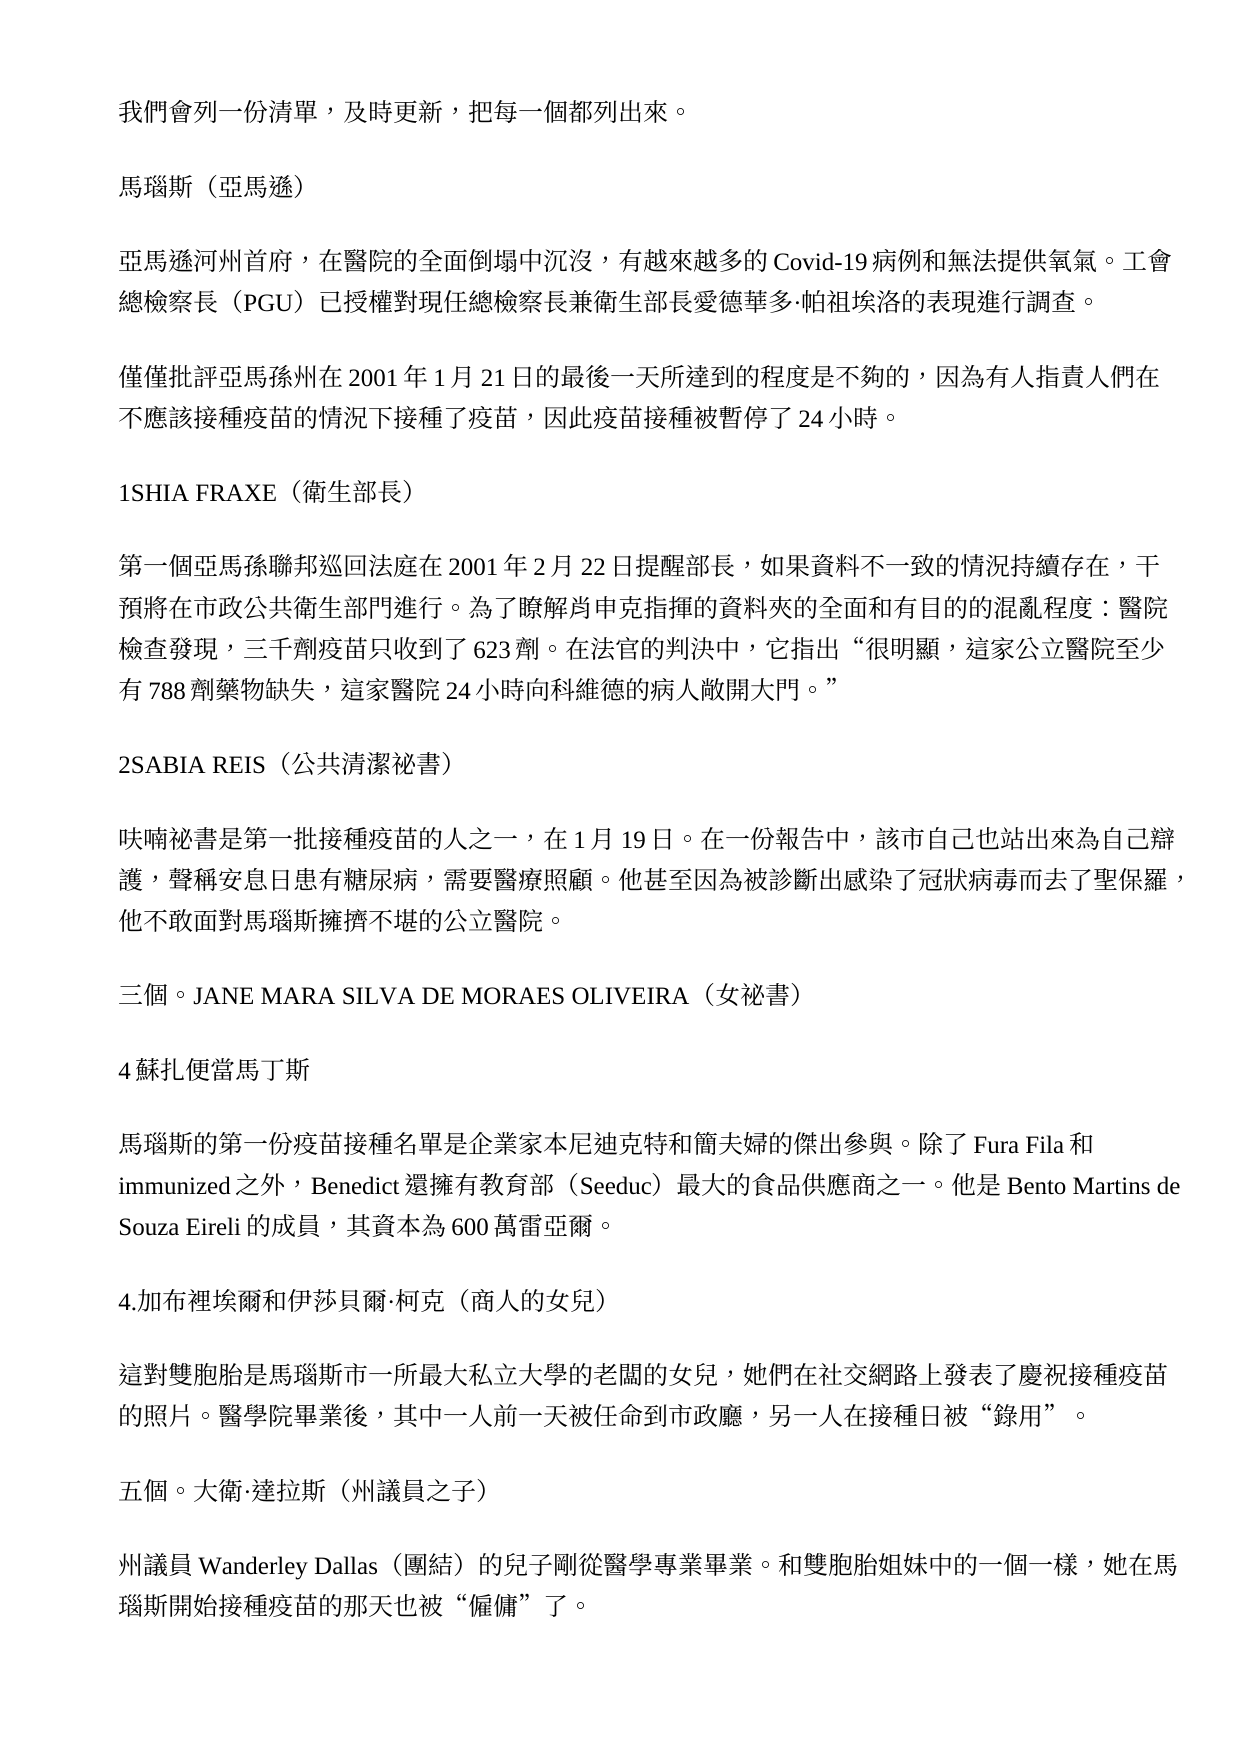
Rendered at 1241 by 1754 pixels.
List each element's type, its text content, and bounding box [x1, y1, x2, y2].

text 2021-03-06T06:20:23-03:00 約翰的目標 ['/images/0-2021/01/national/fura-費城.jpg'] 照片：和資料庫。 你知道FURA-FILA嗎？它存在於腐敗的巴西社會，也存在於你生活的同一個社會。他出生在黃金的搖籃裡，在封建文化中接受教育，在這種文化中，富人無時無刻不可以為所欲為。這就是你所有社會實踐的驅動邏輯。 作為關係之外關係的果實，Fura Fila擁有“不可剝奪的權利”，可以得到它想要的任何東西，無論它想要什麼，無論它想要什麼時候。他從很小的時候就學會了，因為他擁有的財富和他應得的一切，他安然無恙地參加了閃電戰。非利士人很早就學會了咒語：“你知道你在和誰說話嗎？." 但在流感大流行期間，我們的Fura Fila的自尊心遭到了誹謗。 由於沒有更多的權力依靠他的權威作為手段，他試圖推翻戴面具的建議。結果，他被罰款，侮辱了稅務官員，讓人把他的行為拍下來，排隊的皮草連續一個多月在國家電視臺受到批評。 榮譽過後，他每次上街都要戴上布面具的愁容。這使他想到：“如果你不能戰勝他，就加入他。” 他就是這樣定下了一個目標，即使是在流感大流行的情況下，也要讓他的貴族海豹不慌張地活著。 他拿起電話，想拿出一大筆錢買疫苗，以減輕他戴口罩的負擔。他試了一次、兩次、三次，很長一段時間，他只能聽到同樣的聲音：“正在研製中。沒有像樣的待遇！."在一通電話和另一通電話之間，富拉·菲拉通過在她的帕拉迪斯島組織祕密聚會牟利。 菲拉·弗爾對疫苗存在的負面反應感到不耐煩，他非常生氣，於是發明了一種“早期治療”：一種防治蠕蟲的藥物。 悲傷！它再次成為國恥的象徵。 最終，菲洛·富爾發現疫苗即將問世。這是他讓自己的本性得以表現的機會。完成。他那富拉·菲拉的崇高罪惡再次在所有人的眼中顯現出來。 Fura Fila知道第一次使用少量的Covid-19預防疫苗是針對少數特定人群的，她終於可以實現它的本性：她在聖保羅的Manaus排隊，在里約熱內盧排隊。 如果你讓他去的話，他會在所有5.57個縣插隊的。 抓住切割機！ （1月28日最後一次更新） 最近幾周，人們看到了一些關於“排隊漏斗”目擊事件的警報。 我們會列一份清單，及時更新，把每一個都列出來。 馬瑙斯（亞馬遜） 亞馬遜河州首府，在醫院的全面倒塌中沉沒，有越來越多的Covid-19病例和無法提供氧氣。工會總檢察長（PGU）已授權對現任總檢察長兼衛生部長愛德華多·帕祖埃洛的表現進行調查。 僅僅批評亞馬孫州在2001年1月21日的最後一天所達到的程度是不夠的，因為有人指責人們在不應該接種疫苗的情況下接種了疫苗，因此疫苗接種被暫停了24小時。 1SHIA FRAXE（衛生部長） 第一個亞馬孫聯邦巡回法庭在2001年2月22日提醒部長，如果資料不一致的情況持續存在，干預將在市政公共衛生部門進行。為了瞭解肖申克指揮的資料夾的全面和有目的的混亂程度：醫院檢查發現，三千劑疫苗只收到了623劑。在法官的判決中，它指出“很明顯，這家公立醫院至少有788劑藥物缺失，這家醫院24小時向科維德的病人敞開大門。” 2SABIA REIS（公共清潔祕書） 呋喃祕書是第一批接種疫苗的人之一，在1月19日。在一份報告中，該市自己也站出來為自己辯護，聲稱安息日患有糖尿病，需要醫療照顧。他甚至因為被診斷出感染了冠狀病毒而去了聖保羅，他不敢面對馬瑙斯擁擠不堪的公立醫院。 三個。JANE MARA SILVA DE MORAES OLIVEIRA（女祕書） 4蘇扎便當馬丁斯 馬瑙斯的第一份疫苗接種名單是企業家本尼迪克特和簡夫婦的傑出參與。除了Fura Fila和immunized之外，Benedict還擁有教育部（Seeduc）最大的食品供應商之一。他是Bento Martins de Souza Eireli的成員，其資本為600萬雷亞爾。 4.加布裡埃爾和伊莎貝爾·柯克（商人的女兒） 這對雙胞胎是馬瑙斯市一所最大私立大學的老闆的女兒，她們在社交網路上發表了慶祝接種疫苗的照片。醫學院畢業後，其中一人前一天被任命到市政廳，另一人在接種日被“錄用”。 五個。大衛·達拉斯（州議員之子） 州議員Wanderley Dallas（團結）的兒子剛從醫學專業畢業。和雙胞胎姐妹中的一個一樣，她在馬瑙斯開始接種疫苗的那天也被“僱傭”了。 帕拉希巴 6VERISSINHO ABMAEL（多夫市長） 龐巴爾市的市長只注射了282劑疫苗，他錄製了第一次注射疫苗的視訊。他是一名66歲的產科醫生，沒有在對抗Covid-19的前線行動，甚至不屬於優先群體。州衛生部長Geraldo Medeiros在接受市長採訪時說，他是費城人。 伯南布塞 7MARIA NADIR FERRO（朱皮市衛生部長） 8吉勒梅JG（朱庇市政廳攝影師） 祕書和攝影師來到伯南布哥市只有136劑疫苗的優先人群面前。 巴伊亞 九個。雷金納德·普拉多（坎迪巴市長） 市長收到了市政府僅有的100劑中的一劑。 直到2002年8月8日，巴伊亞州檢察官辦公室（MP-BA）和州總辦公室在90多個巴安市提出了179起“排隊接送”投訴。薩爾瓦多以24次出現在第一位。桑塔納博覽會排名第二，有9起案件。比裡廷加和塞拉山的耶穌很快就出現了，他們都帶著七個孩子。 薩爾瓦多市長布魯諾·賴斯（Bruno Reis，DEM）懇求那些抱怨和要求在疫苗接種方面靈活的人：“你必須有一點耐心。我知道人們面臨著大流行的時間很多，但讓我們遵循程式，”市長問。 住手 十勞倫·萊莫斯（卡斯坦哈爾市立醫院前行政院長） 在他們意識到你想削減開支後，現在的前任董事得到了你辭職的訊息。這名38歲的男子通過拍攝疫苗，在社交媒體上釋出了自己的照片。 塞阿拉 11.喬瓦尼·桑帕約（北胡亞澤拉市副市長） 這位政治家也接種了疫苗，Ceara的檢察官對“一名市政公職人員違反疫苗接種規則的指控”進行了調查。 塞爾吉佩 12阿明塔斯（伊塔比市長）人數 這位46歲的民主黨政客比其他排隊的人走得更遠。他為自己的態度辯護說，他想“鼓勵民眾接種疫苗”。 哥特人 13里約皮雷斯衛生部長的妻子（姓名未透露） 他自己的祕書阿西斯席爾瓦森（Assis Silva Son）在Facebook的直播中承認，他排隊是為了給妻子服一劑藥。在為自己辯護時，他供認了以下幾點：“這是為了保護和維護我生命中的女人的健康和生命，”弗拉·菲拉在《愛》中說。 一般礦山 14全部由約翰二十三醫院（貝洛奧裡藏特）的護士報告 為了抗議，貝洛奧裡藏特護理醫院的緊急護理人員報告說，拘留部門的官員沒有接種疫苗。他們說，儘管其他官員也接種了疫苗，但他們之所以能夠滿足優先群體的要求，正是因為他們每天都與患者直接接觸。根據Sindpros/MG的投訴，其他不直接接觸該疾病的員工接種了疫苗。其中一名工人向一家新聞入口網站報告說：“我對從醫院開始的疫苗接種混亂感到憤怒。我們很高興疫苗的到來，但不幸的是，這是一個非常大的釋放。我接種了疫苗，但卡上沒有登記：我接種了哪種疫苗，什麼批次，日期。我沒有任何記錄。” 十五。亨貝託·索托（蒙特斯·克拉羅斯市長） 市長已經接種了疫苗，但他不屬於優先群體。一些投訴還表明，貴國市政當局的僱員也接種了第一劑疫苗。 阿瑪帕 16倫道夫·安東尼奧·皮涅羅·達席爾瓦（衛生部長）和他的妻子 在距離首都兩英里的Serra do Navio市，檢方正在調查這對夫婦是否存在違規行為。有人指出，倫道夫在城市管理局的職位很關鍵，所以他和他的妻子可以切斷這條線。 英畝 在Acre，一位前軍警指揮官的妻子，也是一名心理學學生，在里約熱內盧布蘭科的PM-AC綜合診所張貼了一張免疫照片後，被指控插隊。 一月河 里約熱內盧檢察官辦公室（MP-RJ）登記了189起“排隊接送”投訴。這個數字只指02/02那天下午。 [118, 59, 1181, 1656]
